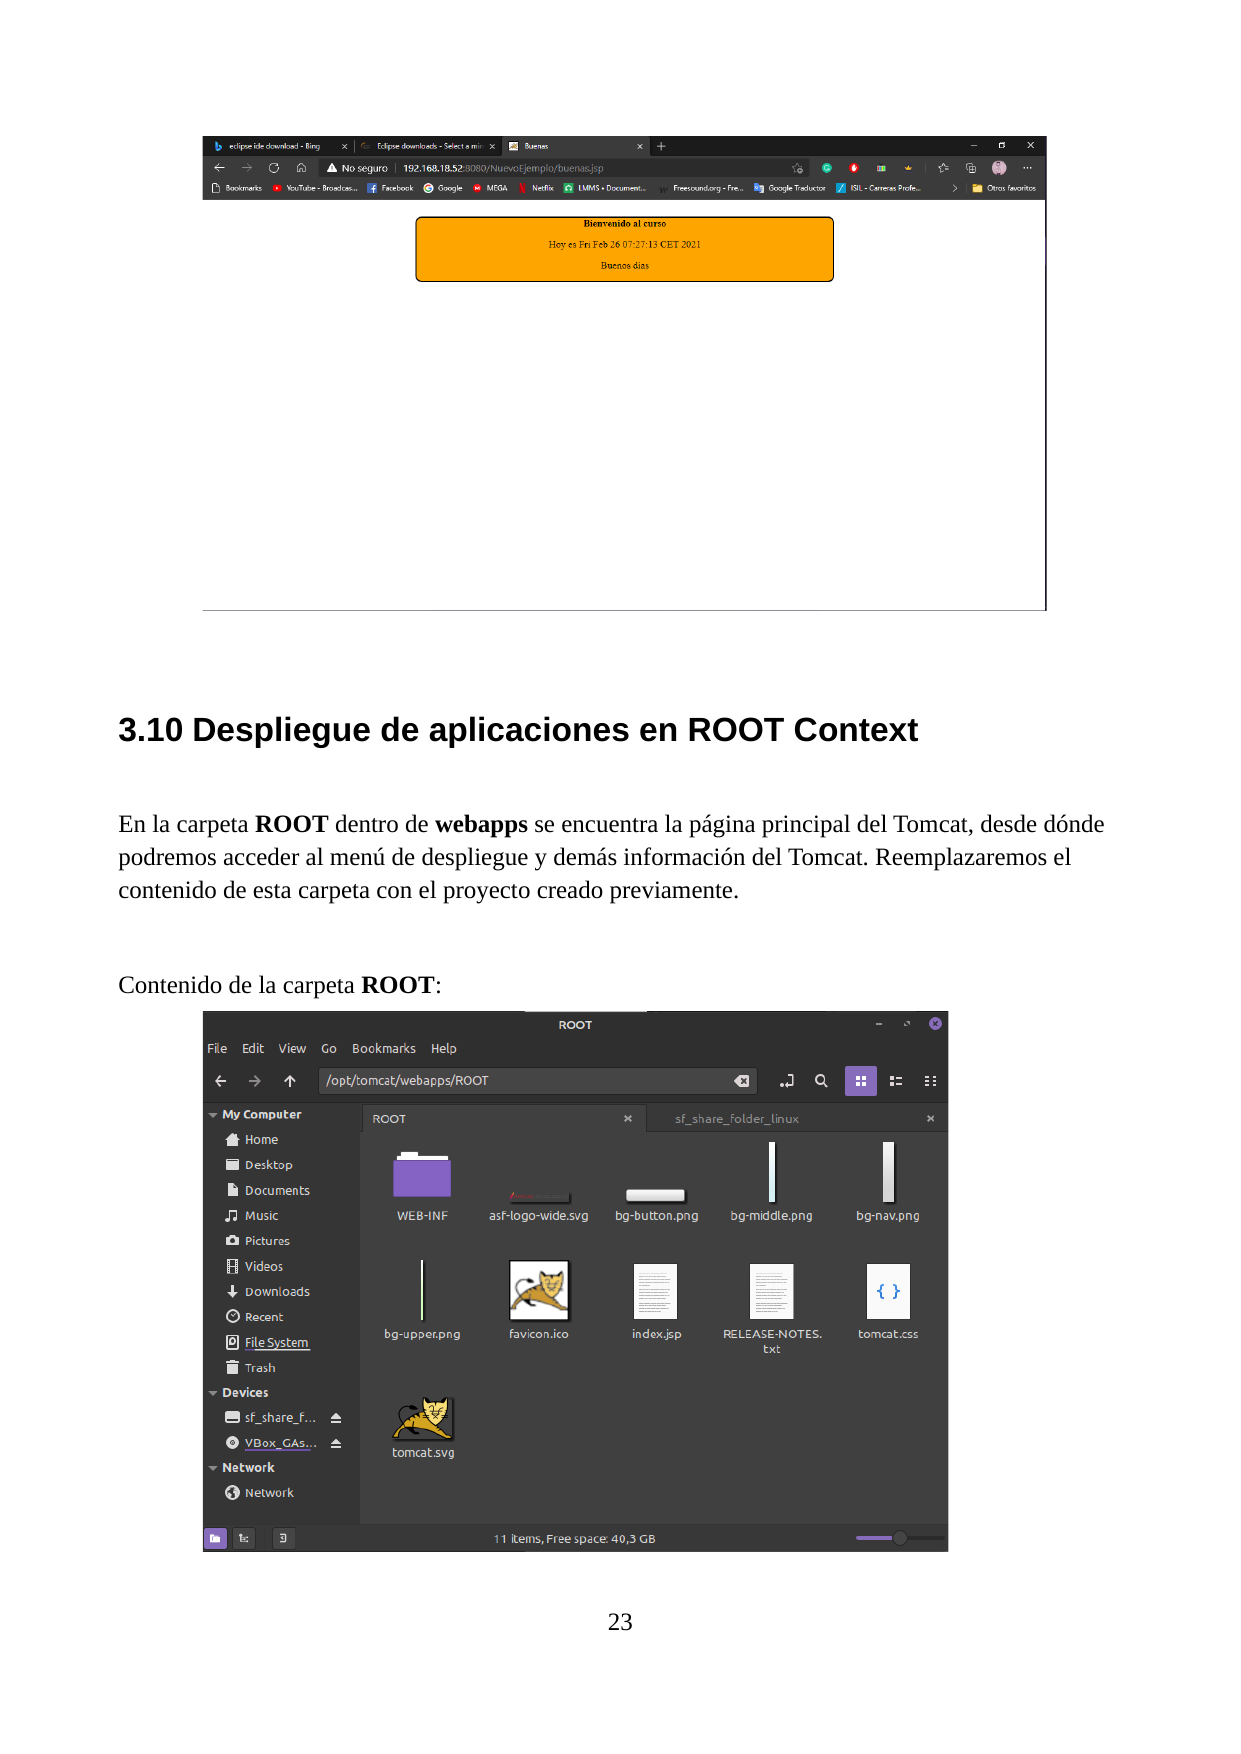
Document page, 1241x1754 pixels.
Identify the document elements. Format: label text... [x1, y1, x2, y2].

subtitle Despliegue de aplicaciones en ROOT Context [118, 710, 1122, 749]
text En la carpeta ROOT dentro de webapps se encuentra la página principal del Tomcat, desde dónde podremos acceder al menú de despliegue y demás información del Tomcat. Reemplazaremos el contenido de esta carpeta con el proyecto creado previamente. [118, 809, 1122, 904]
picture [202, 1011, 949, 1552]
text Contenido de la carpeta ROOT: [118, 970, 1122, 999]
picture [202, 136, 1047, 611]
